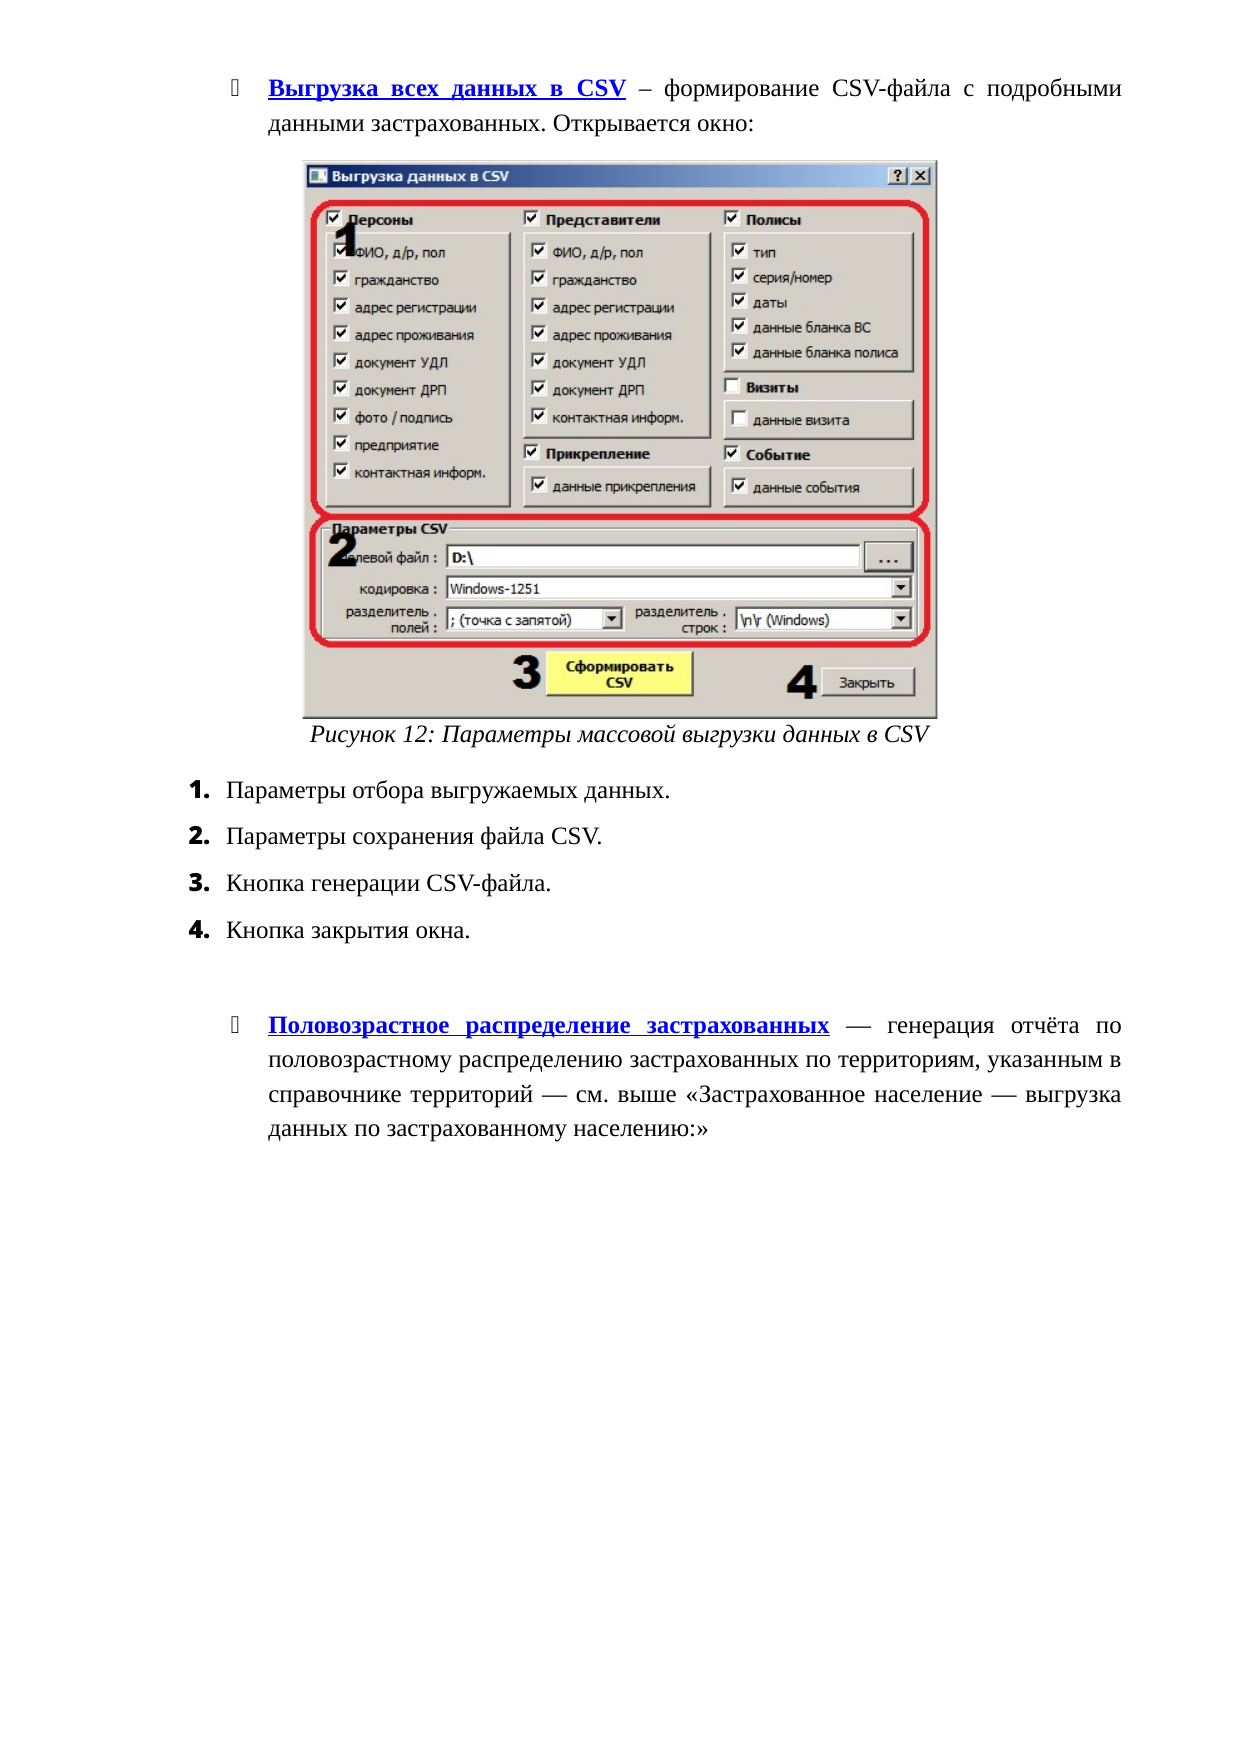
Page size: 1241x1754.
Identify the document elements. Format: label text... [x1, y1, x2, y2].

list Кнопка закрытия окна. [188, 912, 1089, 946]
list Параметры сохранения файла CSV. [188, 818, 1089, 852]
list Кнопка генерации CSV-файла. [188, 865, 1089, 899]
picture [302, 160, 938, 719]
list Параметры отбора выгружаемых данных. [188, 771, 1089, 805]
text Рисунок 12: Параметры массовой выгрузки данных в CSV [151, 160, 1089, 748]
list Выгрузка всех данных в CSV – формирование CSV-файла с подробными данными застрахованных. Открывается окно: [231, 73, 1122, 137]
list Половозрастное распределение застрахованных — генерация отчёта по половозрастному распределению застрахованных по территориям, указанным в справочнике территорий — см. выше «Застрахованное население — выгрузка данных по застрахованному населению:» [231, 1010, 1122, 1142]
